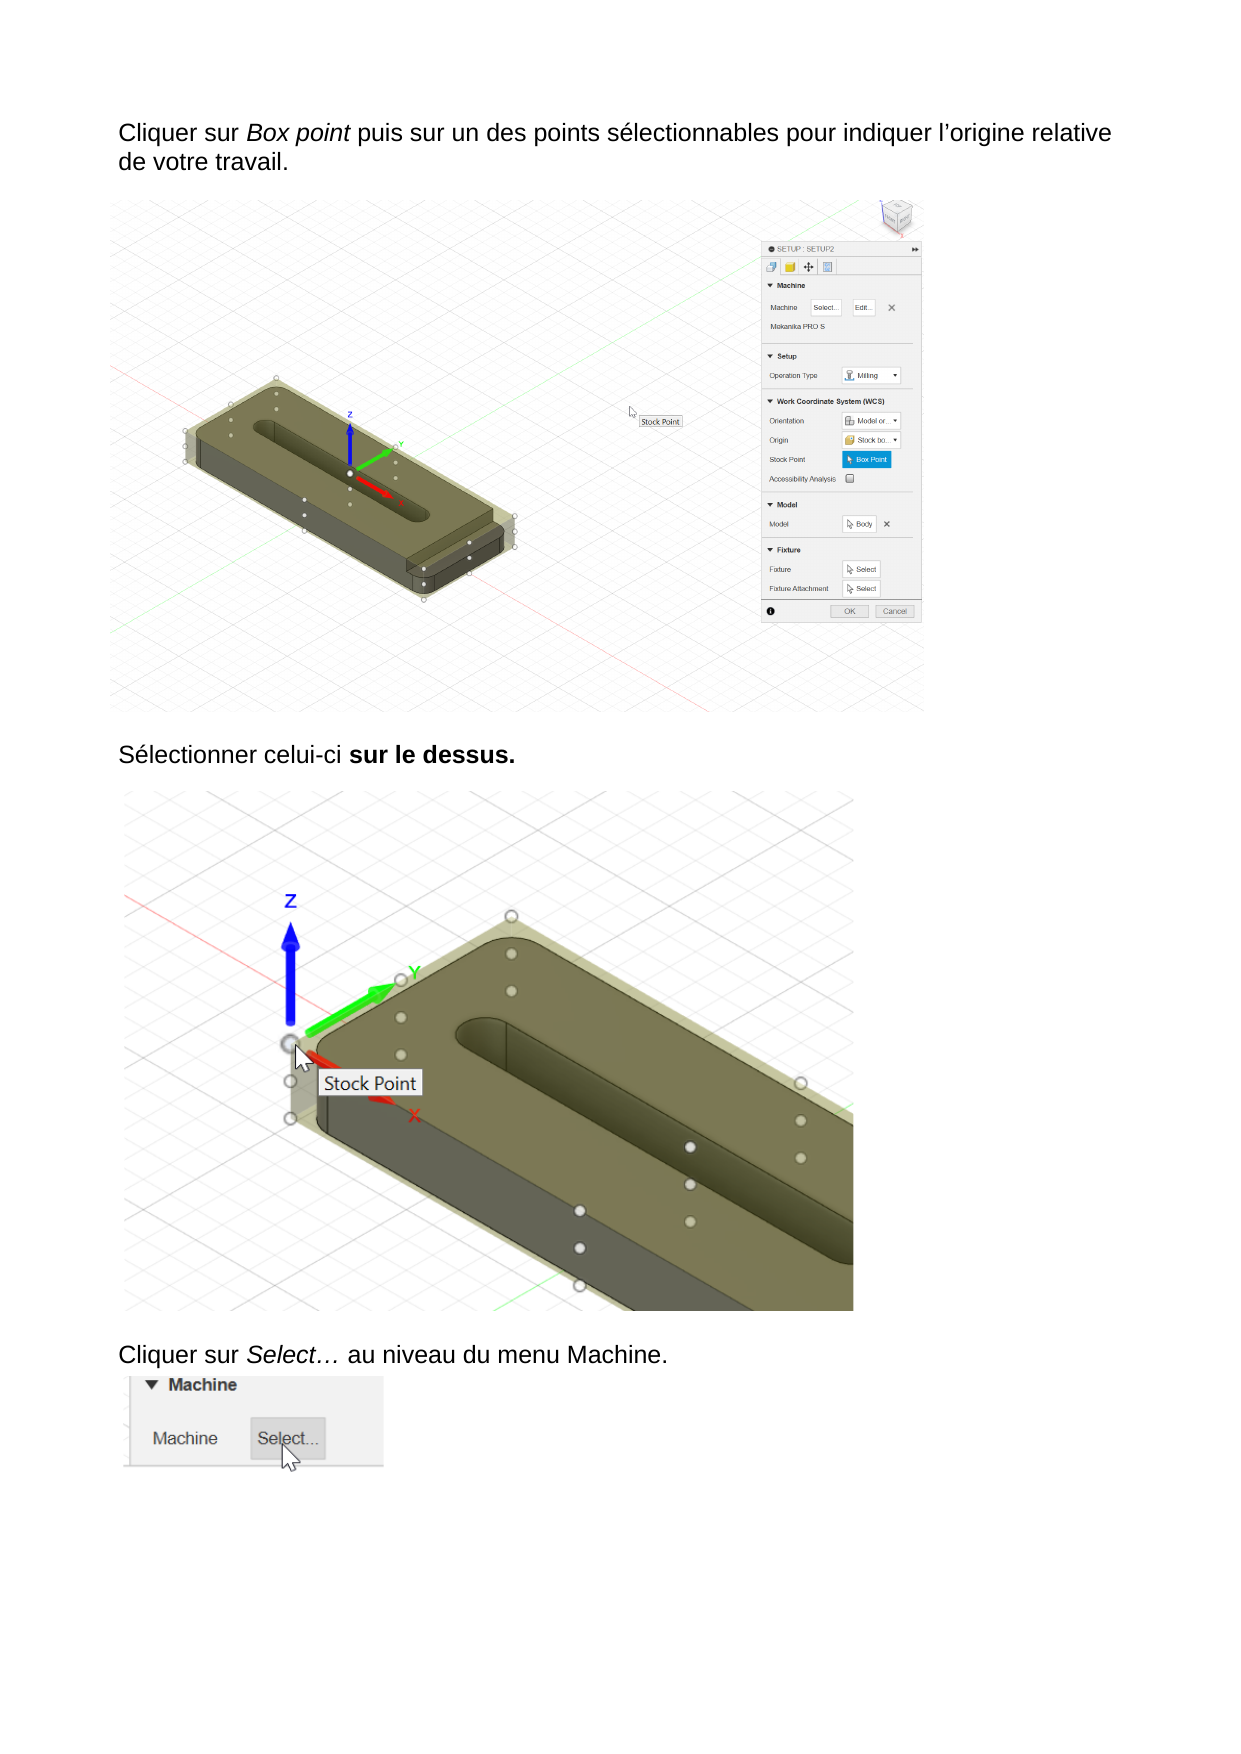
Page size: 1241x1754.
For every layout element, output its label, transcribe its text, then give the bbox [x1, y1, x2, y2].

picture [110, 200, 924, 712]
text Sélectionner celui-ci sur le dessus. Cliquer sur Select… au niveau du menu Machine. [118, 176, 1122, 1368]
picture [124, 791, 854, 1311]
picture [123, 1376, 384, 1520]
text Cliquer sur Box point puis sur un des points sélectionnables pour indiquer l’origine relative de votre travail. [118, 118, 1122, 176]
